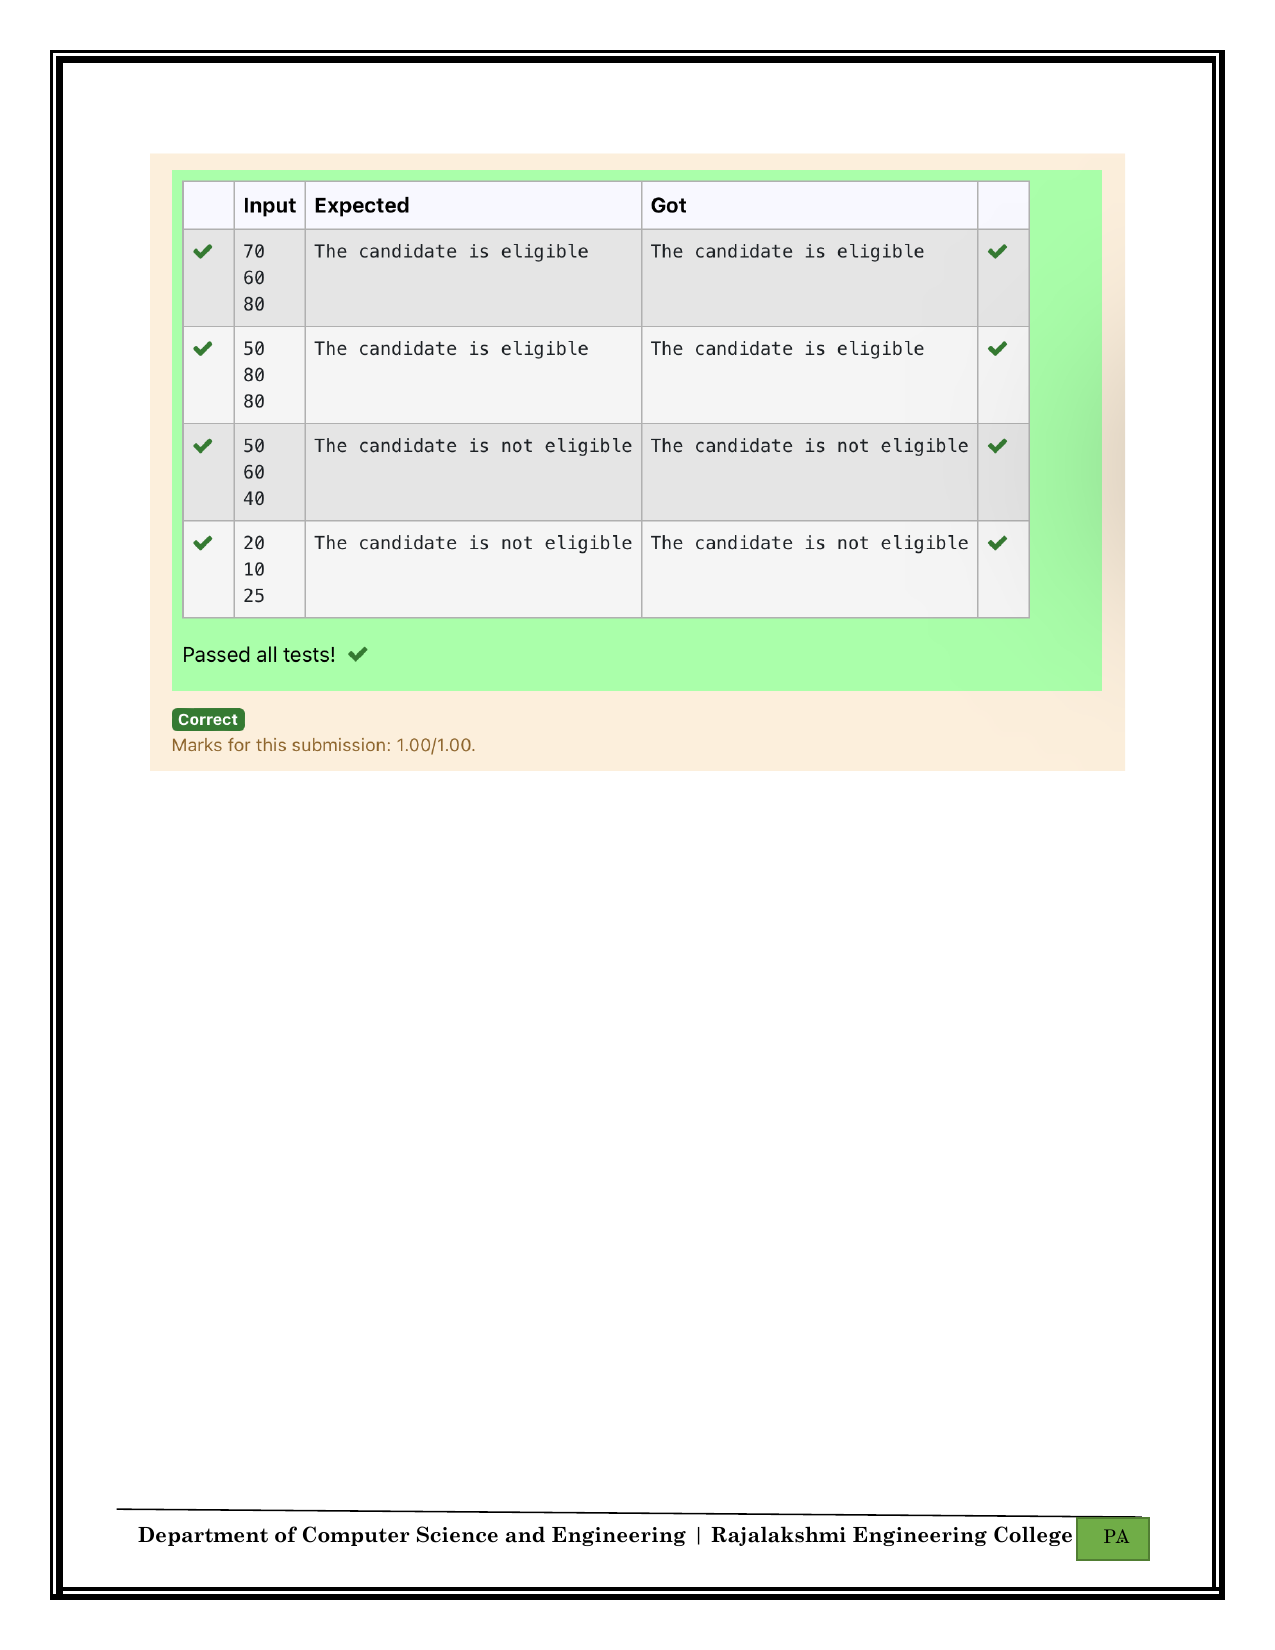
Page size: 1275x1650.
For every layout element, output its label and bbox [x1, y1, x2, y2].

picture [150, 150, 1125, 771]
